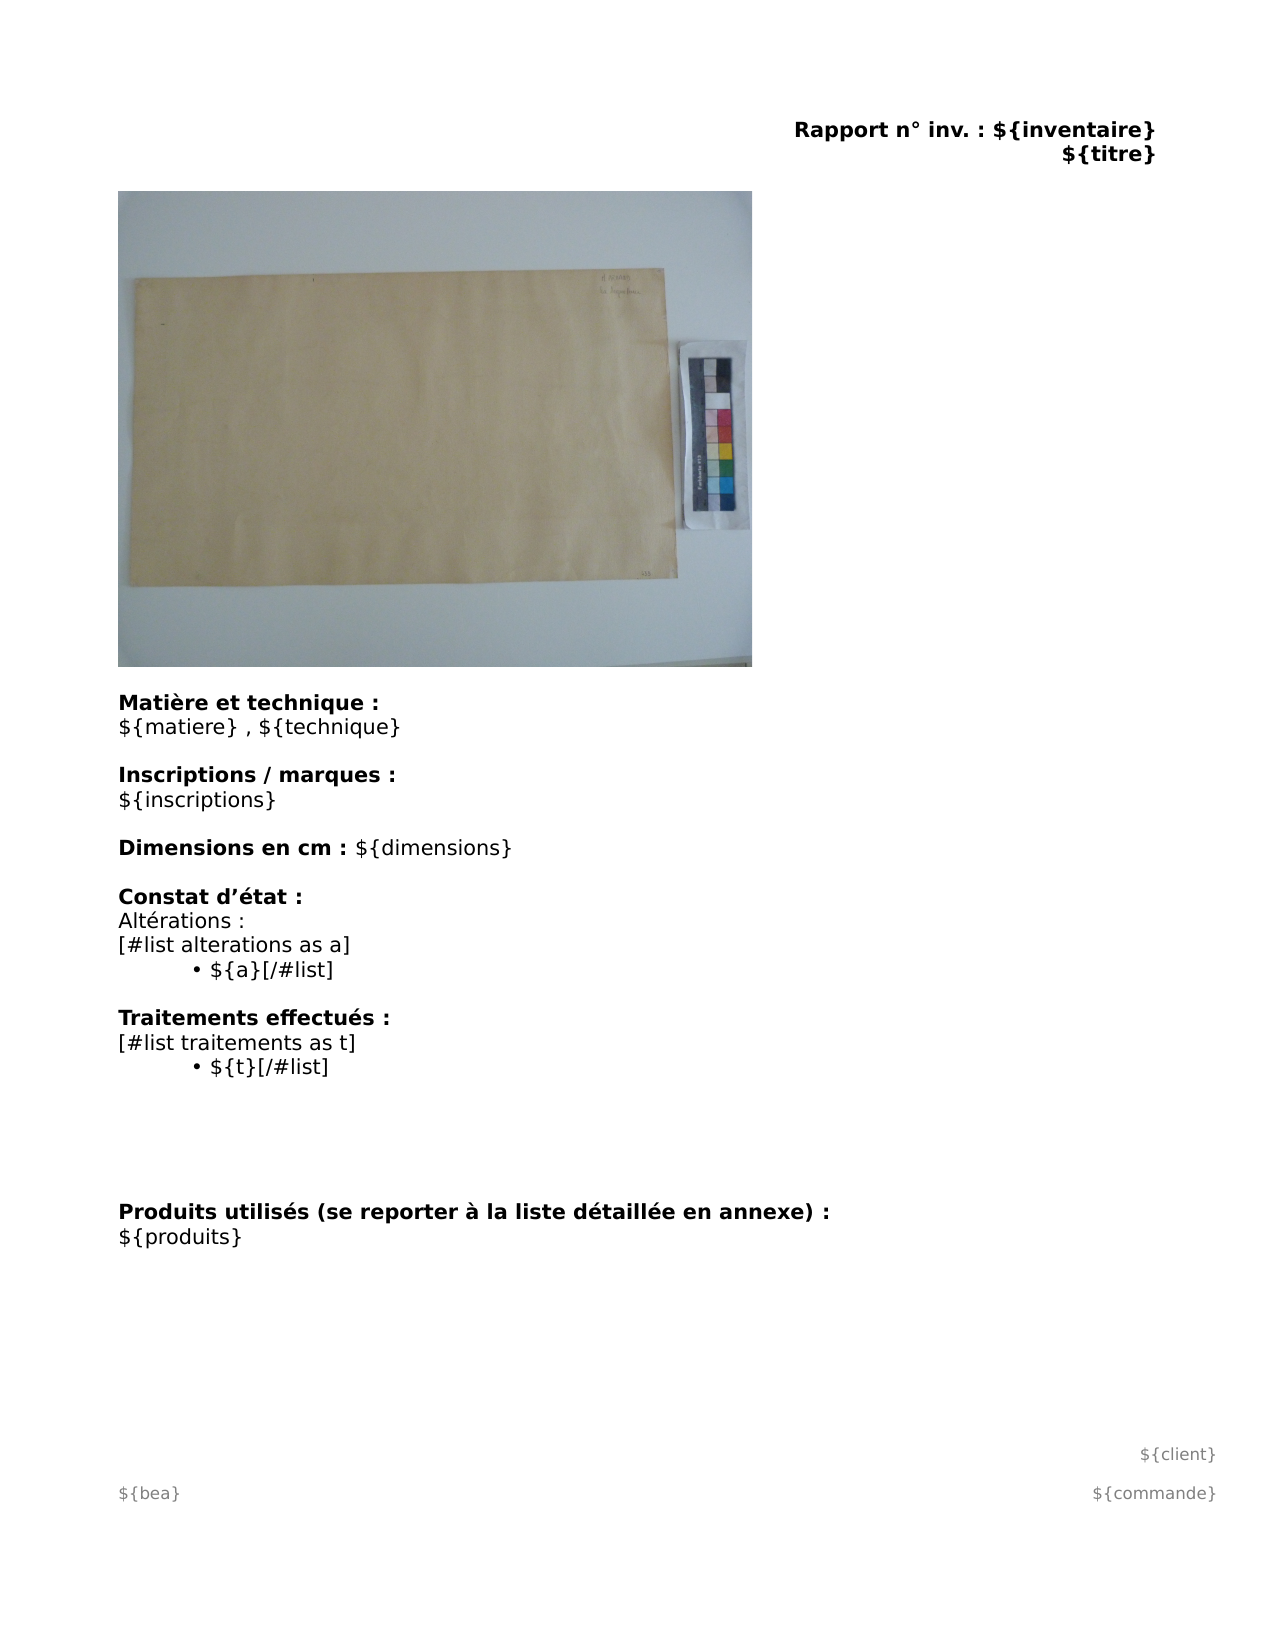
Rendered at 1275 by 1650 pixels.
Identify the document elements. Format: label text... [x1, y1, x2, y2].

text ${matiere} , ${technique} [118, 715, 1157, 739]
text [#list alterations as a] [118, 933, 1157, 958]
text Matière et technique : [118, 691, 1157, 715]
text Constat d’état : [118, 885, 1157, 909]
text [#list traitements as t] [118, 1031, 1157, 1055]
text ${produits} [118, 1225, 1157, 1249]
text • ${t}[/#list] [118, 1055, 1157, 1079]
text ${titre} [118, 142, 1157, 167]
text ${inscriptions} [118, 788, 1157, 812]
text Dimensions en cm : ${dimensions} [118, 836, 1157, 861]
text Rapport n° inv. : ${inventaire} [118, 118, 1157, 142]
text Altérations : [118, 909, 1157, 933]
text • ${a}[/#list] [118, 958, 1157, 982]
text Inscriptions / marques : [118, 763, 1157, 788]
text Produits utilisés (se reporter à la liste détaillée en annexe) : [118, 1200, 1157, 1225]
text Traitements effectués : [118, 1006, 1157, 1031]
picture [118, 191, 753, 667]
